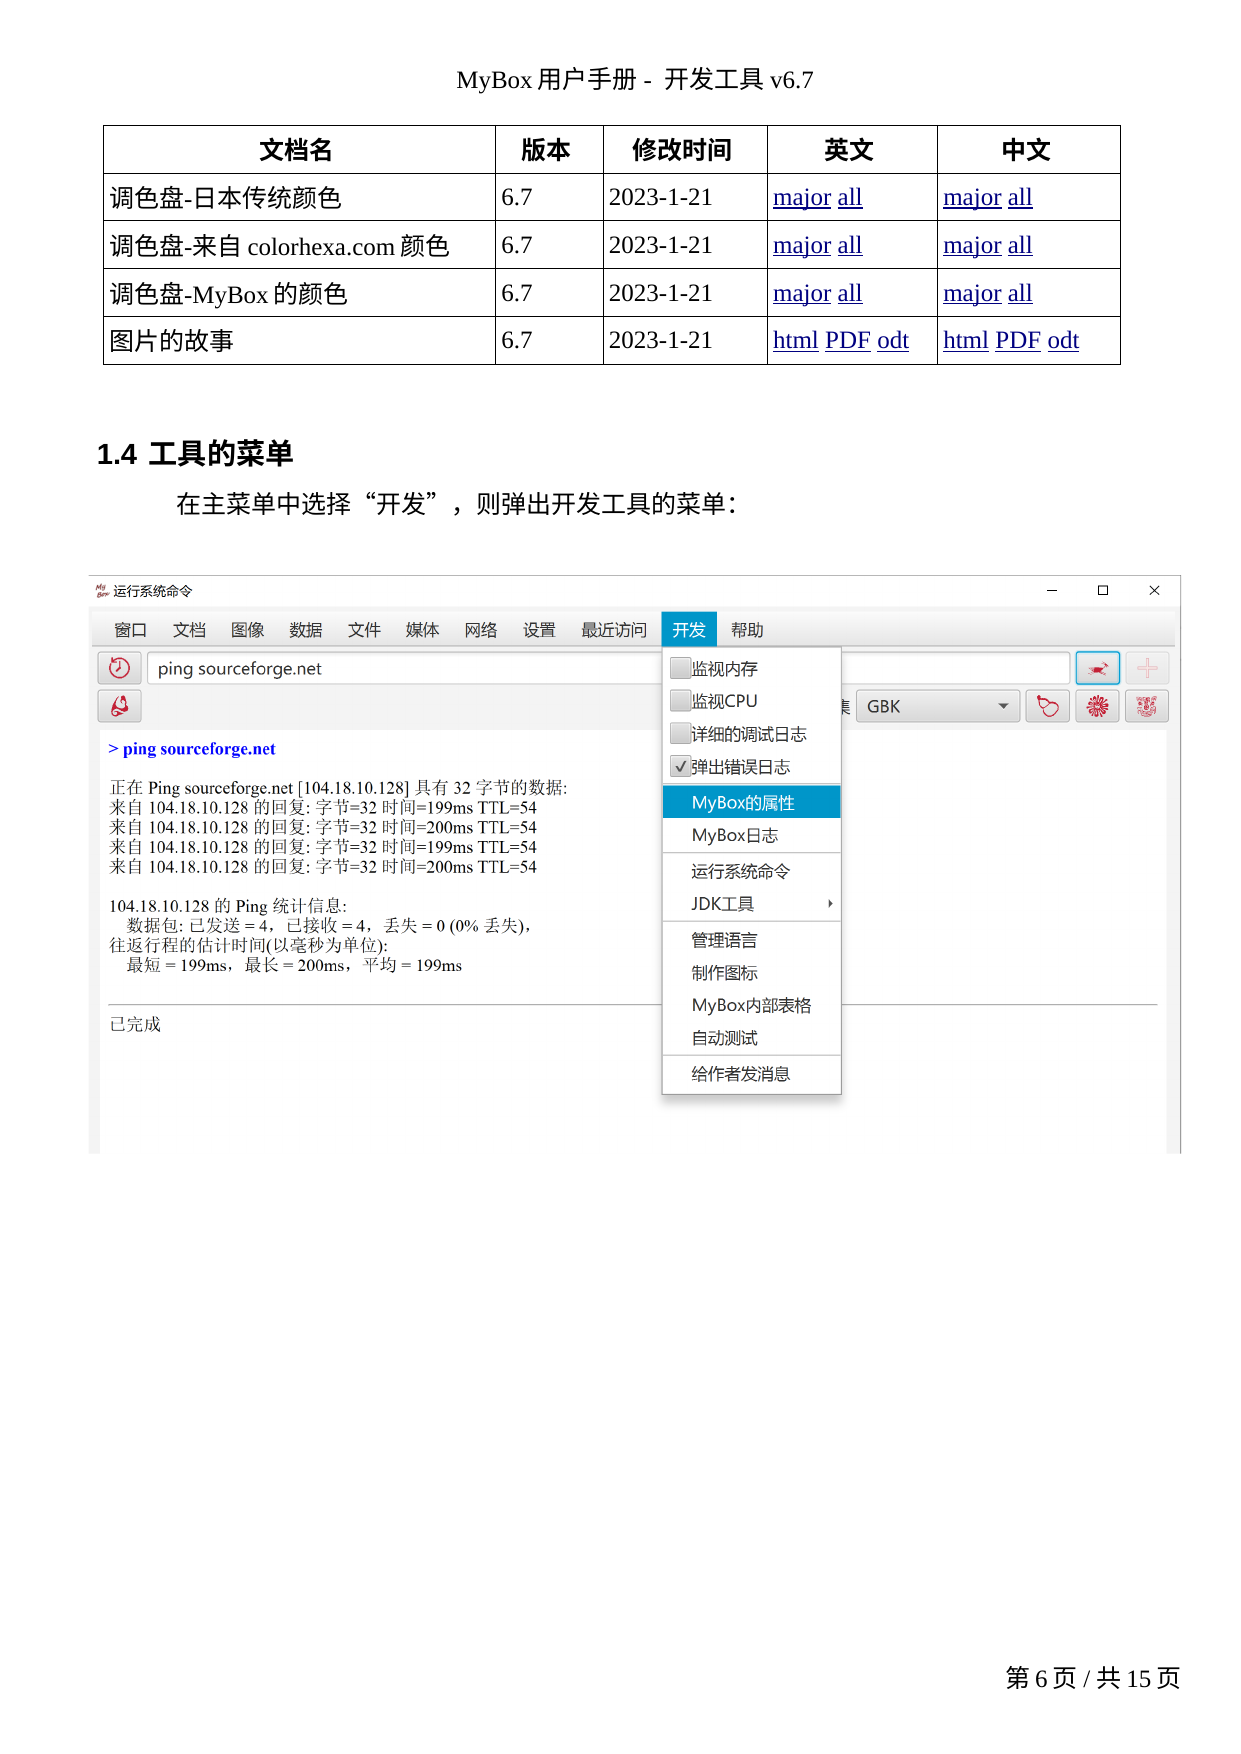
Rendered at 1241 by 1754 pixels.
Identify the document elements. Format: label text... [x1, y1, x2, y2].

table_cell html PDF odt [768, 317, 937, 364]
subtitle 工具的菜单 [88, 430, 1181, 472]
table_cell html PDF odt [938, 317, 1120, 364]
table_cell major all [938, 221, 1120, 268]
table_cell 图片的故事 [104, 317, 495, 364]
table_cell major all [938, 174, 1120, 220]
table_cell 6.7 [496, 221, 603, 268]
table_cell 2023-1-21 [604, 174, 767, 220]
table_cell 6.7 [496, 174, 603, 220]
table_cell 调色盘-日本传统颜色 [104, 174, 495, 220]
table_header 修改时间 [604, 126, 767, 173]
table_cell 2023-1-21 [604, 269, 767, 316]
table_cell 2023-1-21 [604, 317, 767, 364]
text 在主菜单中选择“开发”，则弹出开发工具的菜单： [88, 485, 1181, 521]
table_cell major all [768, 269, 937, 316]
table_cell 调色盘-MyBox的颜色 [104, 269, 495, 316]
table_cell major all [768, 174, 937, 220]
table_cell 调色盘-来自colorhexa.com颜色 [104, 221, 495, 268]
table_cell major all [768, 221, 937, 268]
table_cell 6.7 [496, 317, 603, 364]
table_header 中文 [938, 126, 1120, 173]
table_cell 2023-1-21 [604, 221, 767, 268]
picture [88, 575, 1182, 1154]
table_cell major all [938, 269, 1120, 316]
table_cell 6.7 [496, 269, 603, 316]
table_header 文档名 [104, 126, 495, 173]
table_header 英文 [768, 126, 937, 173]
table_header 版本 [496, 126, 603, 173]
